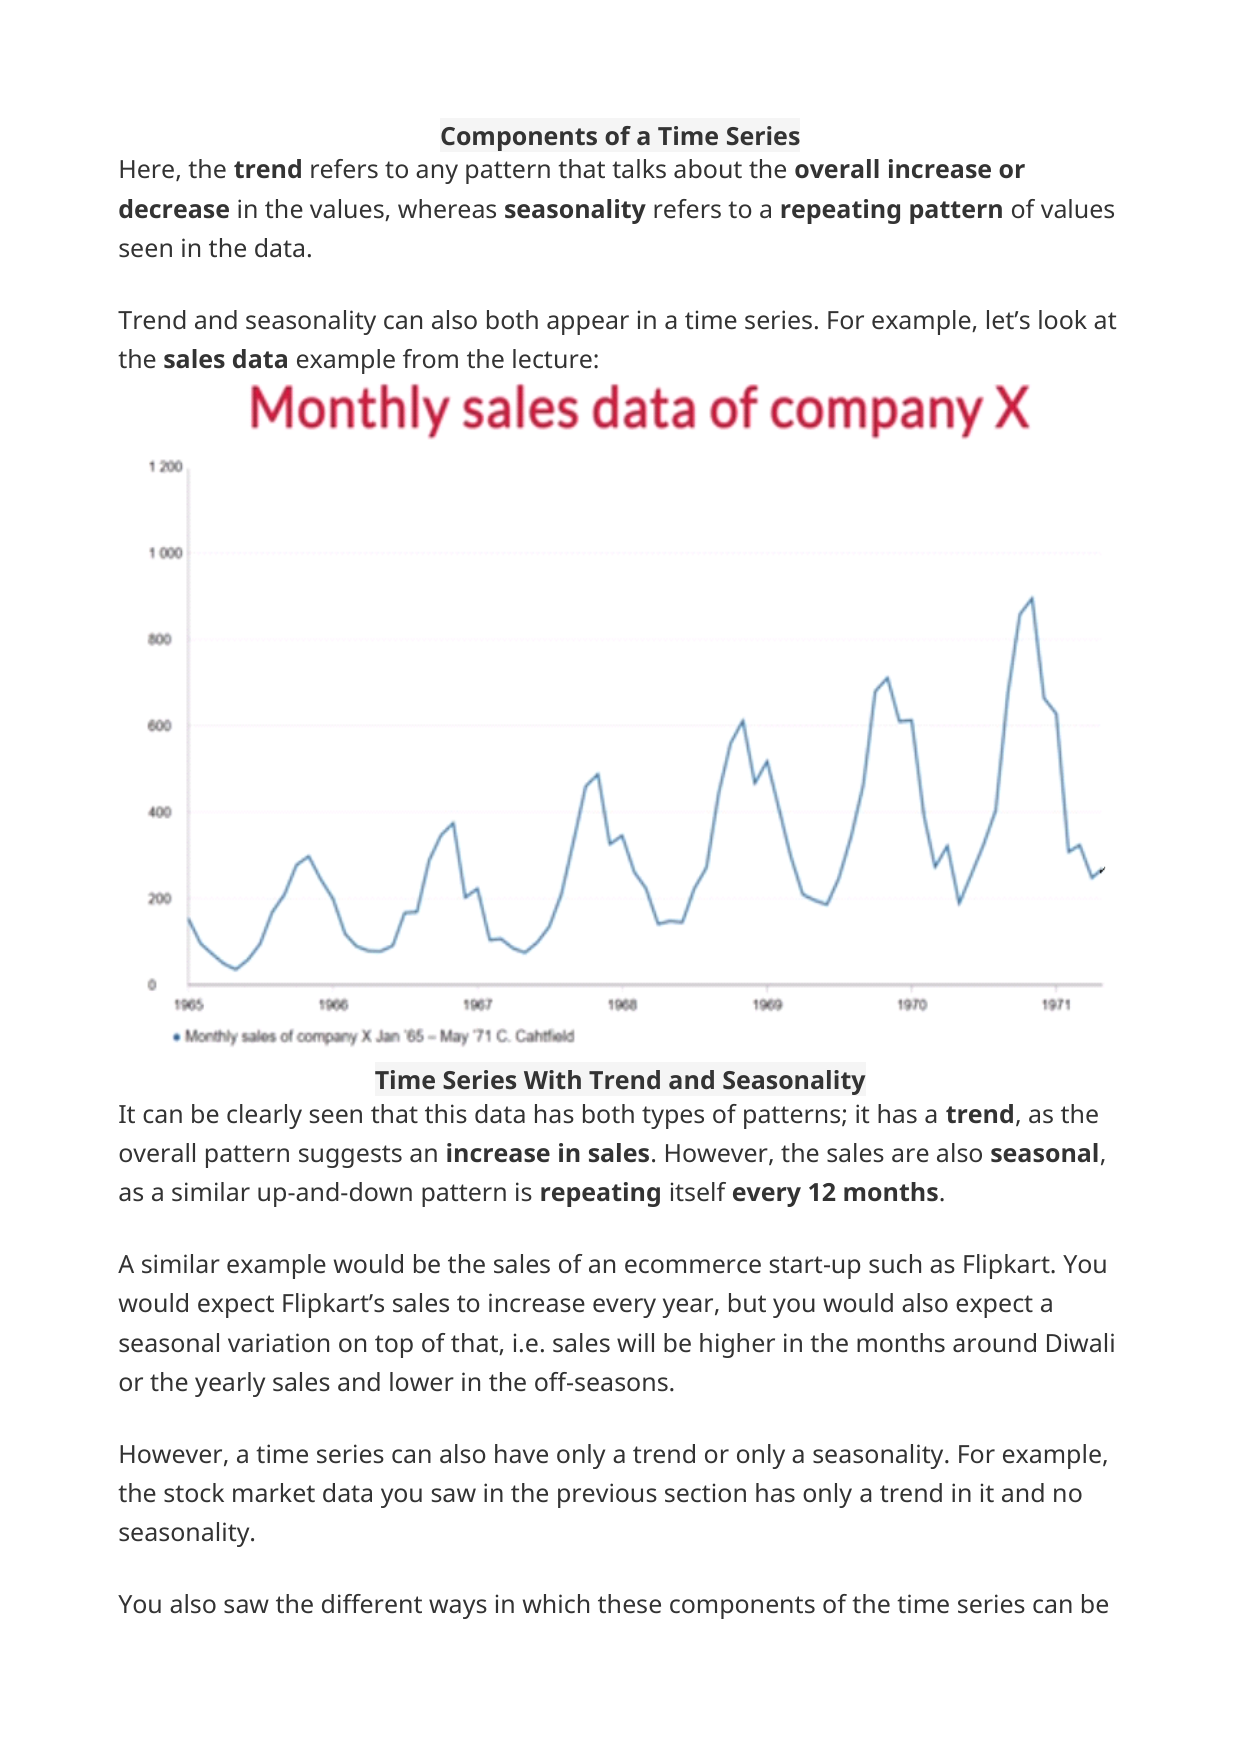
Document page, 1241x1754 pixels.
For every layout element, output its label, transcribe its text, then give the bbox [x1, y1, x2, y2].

text A similar example would be the sales of an ecommerce start-up such as Flipkart. You would expect Flipkart’s sales to increase every year, but you would also expect a seasonal variation on top of that, i.e. sales will be higher in the months around Diwali or the yearly sales and lower in the off-seasons. [118, 1247, 1122, 1398]
text Here, the trend refers to any pattern that talks about the overall increase or decrease in the values, whereas seasonality refers to a repeating pattern of values seen in the data. [118, 152, 1122, 264]
text Components of a Time Series [118, 118, 1122, 152]
text Time Series With Trend and Seasonality [118, 1062, 1122, 1096]
text It can be clearly seen that this data has both types of patterns; it has a trend, as the overall pattern suggests an increase in sales. However, the sales are also seasonal, as a similar up-and-down pattern is repeating itself every 12 months. [118, 1096, 1122, 1209]
text You also saw the different ways in which these components of the time series can be [118, 1587, 1122, 1621]
text However, a time series can also have only a trend or only a seasonality. For example, the stock market data you saw in the previous section has only a trend in it and no seasonality. [118, 1437, 1122, 1549]
text Trend and seasonality can also both appear in a time series. For example, let’s look at the sales data example from the lecture: [118, 303, 1122, 376]
